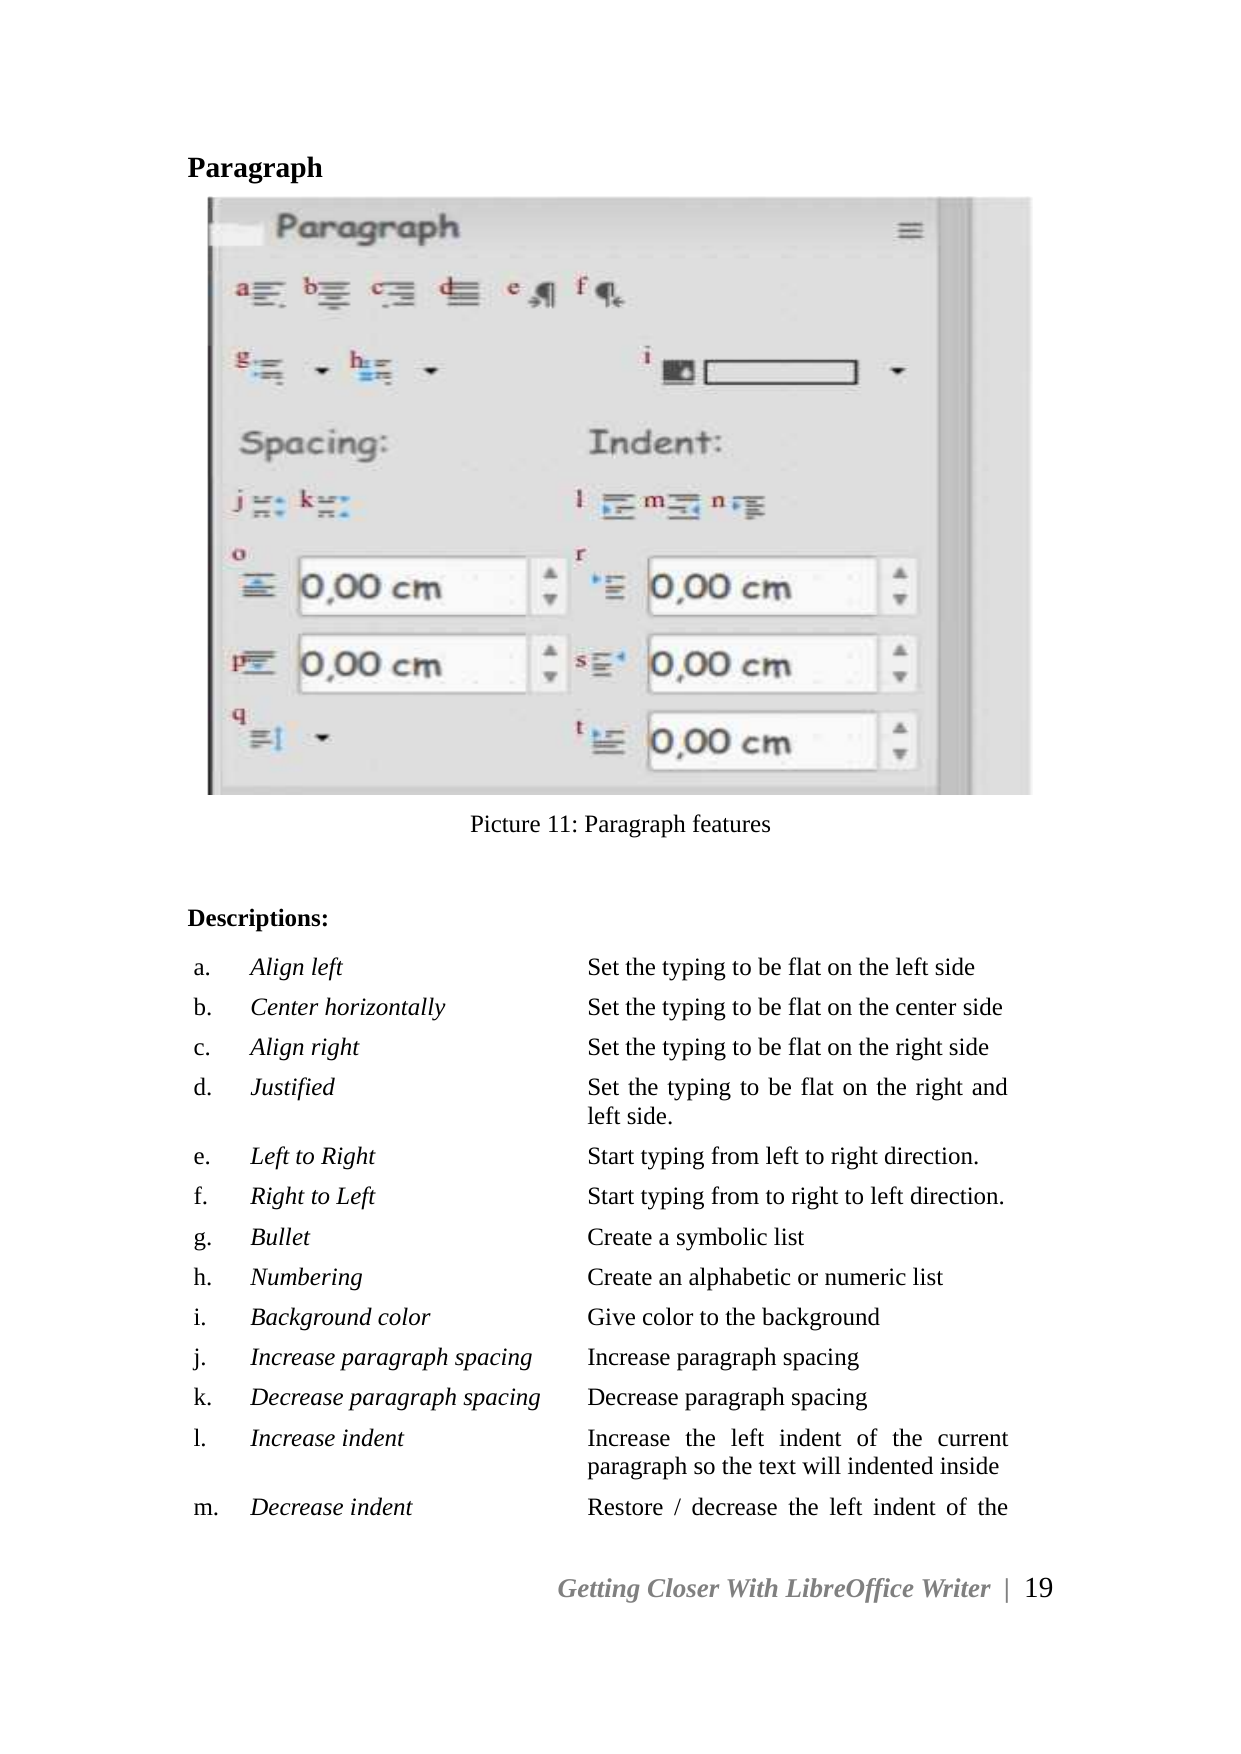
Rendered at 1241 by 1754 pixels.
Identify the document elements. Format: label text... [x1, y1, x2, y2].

table_cell i. [188, 1296, 244, 1337]
table_cell Center horizontally [245, 986, 581, 1026]
picture [207, 196, 1033, 795]
table_cell h. [188, 1256, 244, 1296]
table_cell c. [188, 1026, 244, 1067]
table_header a. [188, 946, 244, 986]
table_cell Numbering [245, 1256, 581, 1296]
table_cell j. [188, 1337, 244, 1377]
table_cell f. [188, 1176, 244, 1216]
text Descriptions: [187, 903, 1053, 932]
table_cell e. [188, 1136, 244, 1176]
table_cell Give color to the background [581, 1296, 1015, 1337]
table_cell Increase paragraph spacing [581, 1337, 1015, 1377]
text Picture 11: Paragraph features [187, 196, 1053, 838]
table_cell k. [188, 1377, 244, 1417]
table_cell g. [188, 1216, 244, 1256]
table_cell Background color [245, 1296, 581, 1337]
table_cell Set the typing to be flat on the right and left side. [581, 1067, 1015, 1136]
table_cell Align right [245, 1026, 581, 1067]
table_cell d. [188, 1067, 244, 1136]
table_cell Start typing from to right to left direction. [581, 1176, 1015, 1216]
table_cell Increase the left indent of the current paragraph so the text will indented inside [581, 1417, 1015, 1486]
table_header Align left [245, 946, 581, 986]
table_cell m. [188, 1486, 244, 1526]
table_cell Decrease paragraph spacing [245, 1377, 581, 1417]
table_cell Restore / decrease the left indent of the [581, 1486, 1015, 1526]
table_cell l. [188, 1417, 244, 1486]
table_cell Create a symbolic list [581, 1216, 1015, 1256]
table_cell Create an alphabetic or numeric list [581, 1256, 1015, 1296]
table_cell Justified [245, 1067, 581, 1136]
table_cell Increase indent [245, 1417, 581, 1486]
table_cell Set the typing to be flat on the right side [581, 1026, 1015, 1067]
table_cell Decrease indent [245, 1486, 581, 1526]
table_cell Start typing from left to right direction. [581, 1136, 1015, 1176]
table_header Set the typing to be flat on the left side [581, 946, 1015, 986]
table_cell Bullet [245, 1216, 581, 1256]
subtitle Paragraph [187, 150, 1053, 184]
table_cell Right to Left [245, 1176, 581, 1216]
table_cell Set the typing to be flat on the center side [581, 986, 1015, 1026]
table_cell b. [188, 986, 244, 1026]
table_cell Increase paragraph spacing [245, 1337, 581, 1377]
table_cell Decrease paragraph spacing [581, 1377, 1015, 1417]
table_cell Left to Right [245, 1136, 581, 1176]
